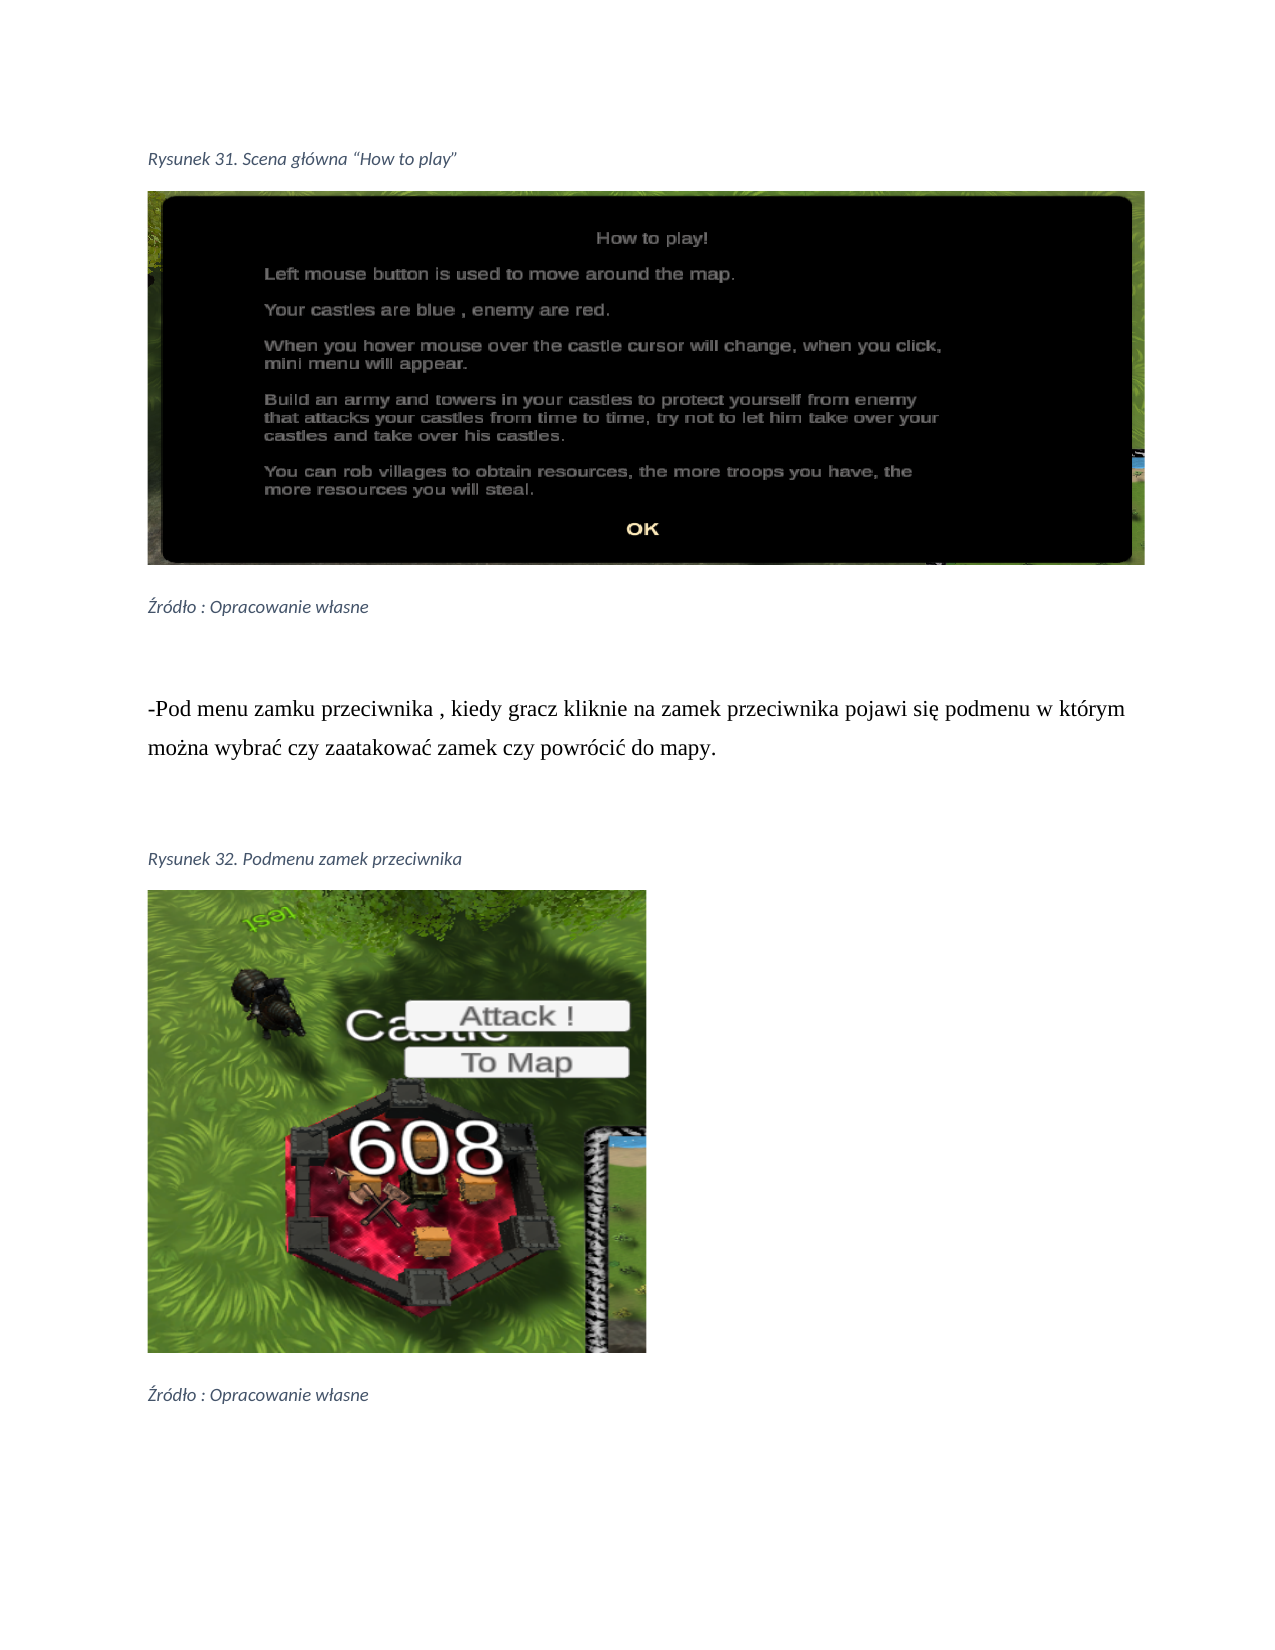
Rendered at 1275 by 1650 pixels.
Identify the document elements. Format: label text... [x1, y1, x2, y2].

text Rysunek 32. Podmenu zamek przeciwnika [148, 847, 1127, 870]
text Źródło : Opracowanie własne [148, 1383, 1127, 1406]
text Źródło : Opracowanie własne [148, 595, 1127, 618]
text -Pod menu zamku przeciwnika , kiedy gracz kliknie na zamek przeciwnika pojawi się podmenu w którym można wybrać czy zaatakować zamek czy powrócić do mapy. [148, 695, 1127, 761]
text Rysunek 31. Scena główna “How to play” [148, 148, 1127, 171]
